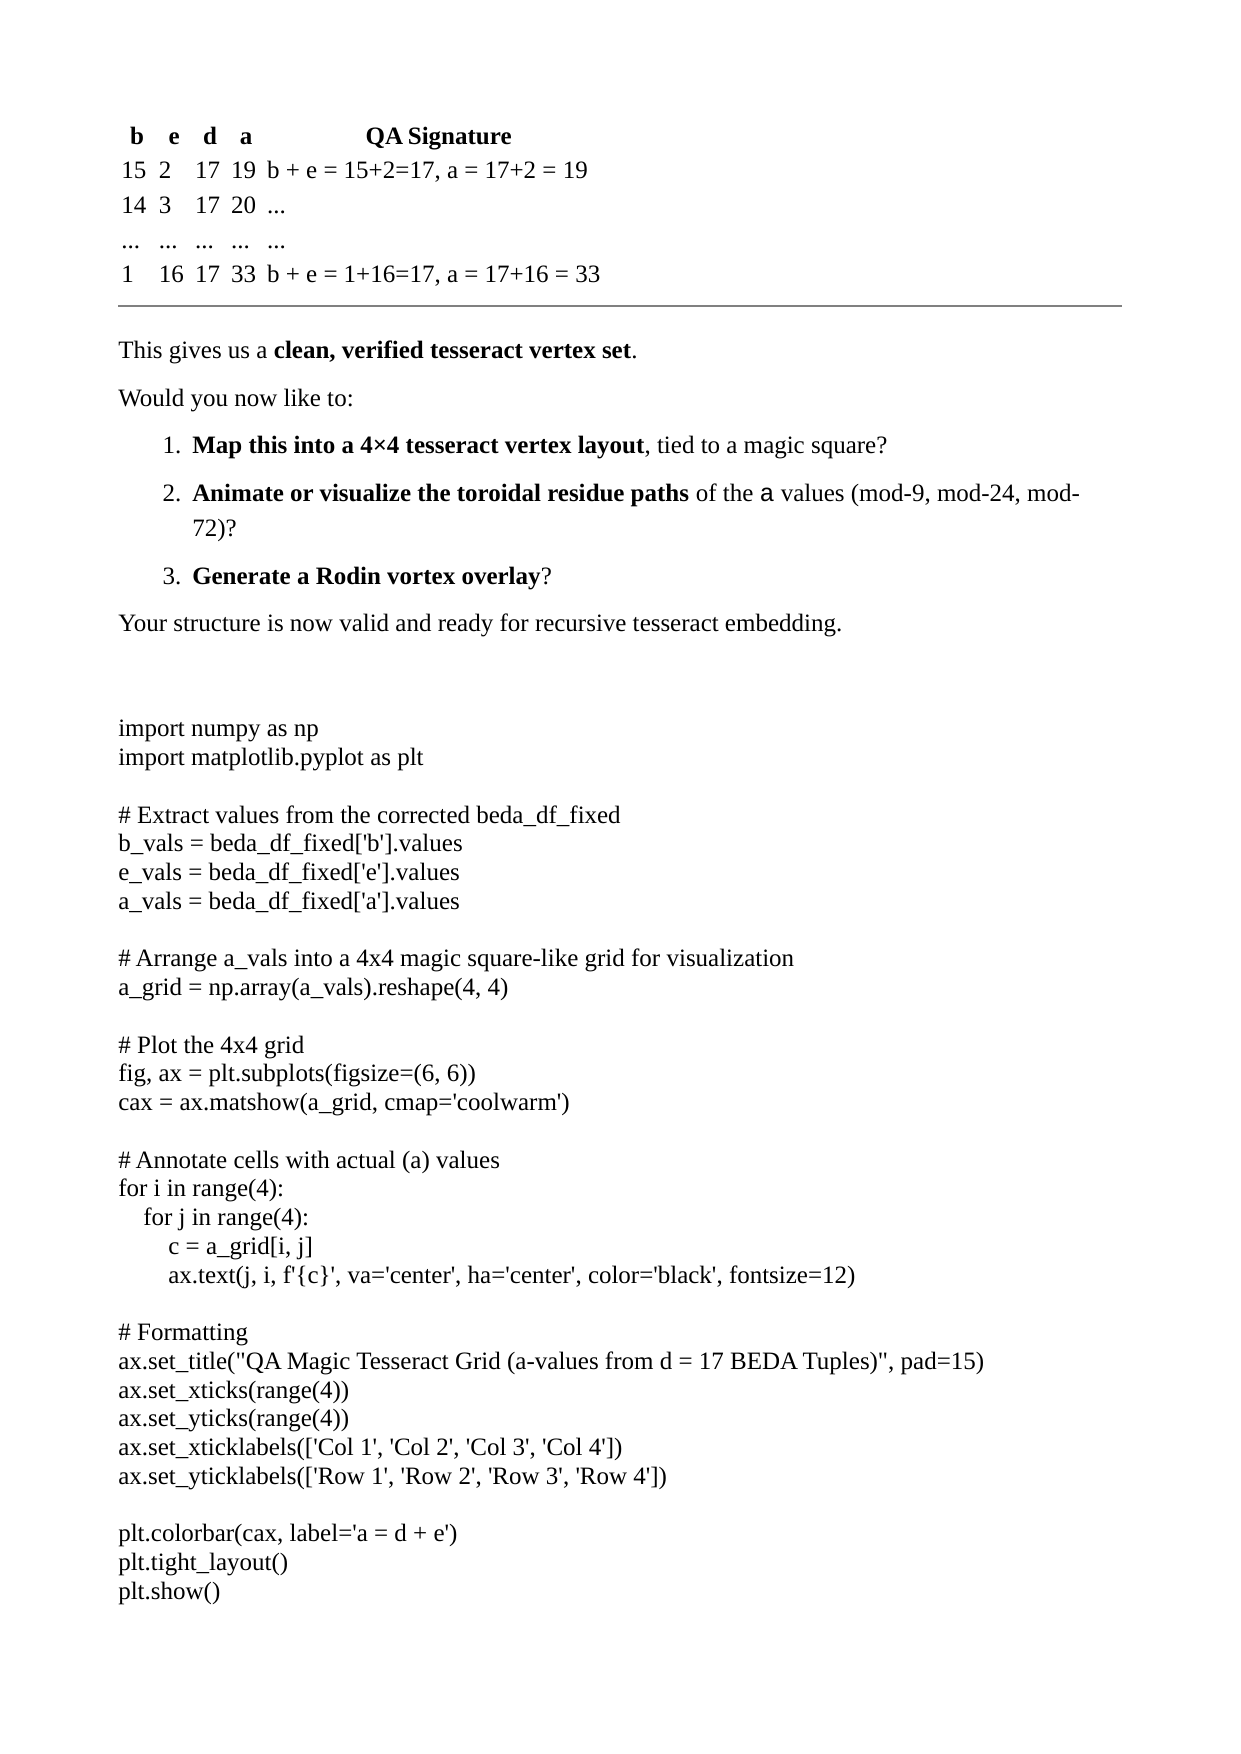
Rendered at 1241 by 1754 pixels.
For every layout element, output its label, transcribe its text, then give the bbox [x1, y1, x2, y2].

text plt.colorbar(cax, label='a = d + e') [118, 1518, 1122, 1547]
text plt.show() [118, 1576, 1122, 1605]
text fig, ax = plt.subplots(figsize=(6, 6)) [118, 1058, 1122, 1087]
table_cell ... [264, 187, 613, 222]
table_cell ... [118, 222, 156, 256]
text cax = ax.matshow(a_grid, cmap='coolwarm') [118, 1087, 1122, 1116]
table_cell 19 [228, 153, 264, 187]
table_cell 17 [192, 256, 228, 291]
text ax.set_xticklabels(['Col 1', 'Col 2', 'Col 3', 'Col 4']) [118, 1432, 1122, 1461]
table_cell ... [192, 222, 228, 256]
text b_vals = beda_df_fixed['b'].values [118, 828, 1122, 857]
table_cell 3 [156, 187, 192, 222]
text c = a_grid[i, j] [118, 1231, 1122, 1260]
text import numpy as np [118, 713, 1122, 742]
table_header e [156, 118, 192, 153]
text Would you now like to: [118, 383, 1122, 412]
text # Plot the 4x4 grid [118, 1030, 1122, 1058]
text # Extract values from the corrected beda_df_fixed [118, 800, 1122, 828]
text for j in range(4): [118, 1202, 1122, 1231]
list Map this into a 4×4 tesseract vertex layout, tied to a magic square? [162, 431, 1122, 459]
text plt.tight_layout() [118, 1547, 1122, 1576]
table_cell b + e = 1+16=17, a = 17+16 = 33 [264, 256, 613, 291]
text ax.set_title("QA Magic Tesseract Grid (a-values from d = 17 BEDA Tuples)", pad=15) [118, 1346, 1122, 1375]
table_header d [192, 118, 228, 153]
table_cell 16 [156, 256, 192, 291]
table_cell b + e = 15+2=17, a = 17+2 = 19 [264, 153, 613, 187]
text ax.set_yticks(range(4)) [118, 1403, 1122, 1432]
table_cell ... [228, 222, 264, 256]
text ax.set_yticklabels(['Row 1', 'Row 2', 'Row 3', 'Row 4']) [118, 1461, 1122, 1490]
table_cell 33 [228, 256, 264, 291]
list Generate a Rodin vortex overlay? [162, 561, 1122, 589]
text e_vals = beda_df_fixed['e'].values [118, 857, 1122, 886]
table_cell 14 [118, 187, 156, 222]
text a_vals = beda_df_fixed['a'].values [118, 886, 1122, 915]
table_cell 2 [156, 153, 192, 187]
text for i in range(4): [118, 1173, 1122, 1202]
text import matplotlib.pyplot as plt [118, 742, 1122, 771]
table_cell 20 [228, 187, 264, 222]
text # Formatting [118, 1317, 1122, 1346]
text ax.text(j, i, f'{c}', va='center', ha='center', color='black', fontsize=12) [118, 1260, 1122, 1288]
text a_grid = np.array(a_vals).reshape(4, 4) [118, 972, 1122, 1001]
table_cell 17 [192, 187, 228, 222]
list Animate or visualize the toroidal residue paths of the a values (mod-9, mod-24, mod-72)? [162, 478, 1122, 542]
table_cell ... [264, 222, 613, 256]
table_cell ... [156, 222, 192, 256]
text Your structure is now valid and ready for recursive tesseract embedding. [118, 608, 1122, 637]
text This gives us a clean, verified tesseract vertex set. [118, 335, 1122, 364]
text # Arrange a_vals into a 4x4 magic square-like grid for visualization [118, 943, 1122, 972]
table_header QA Signature [264, 118, 613, 153]
table_cell 15 [118, 153, 156, 187]
table_header a [228, 118, 264, 153]
table_header b [118, 118, 156, 153]
text ax.set_xticks(range(4)) [118, 1375, 1122, 1403]
text # Annotate cells with actual (a) values [118, 1145, 1122, 1173]
table_cell 17 [192, 153, 228, 187]
table_cell 1 [118, 256, 156, 291]
